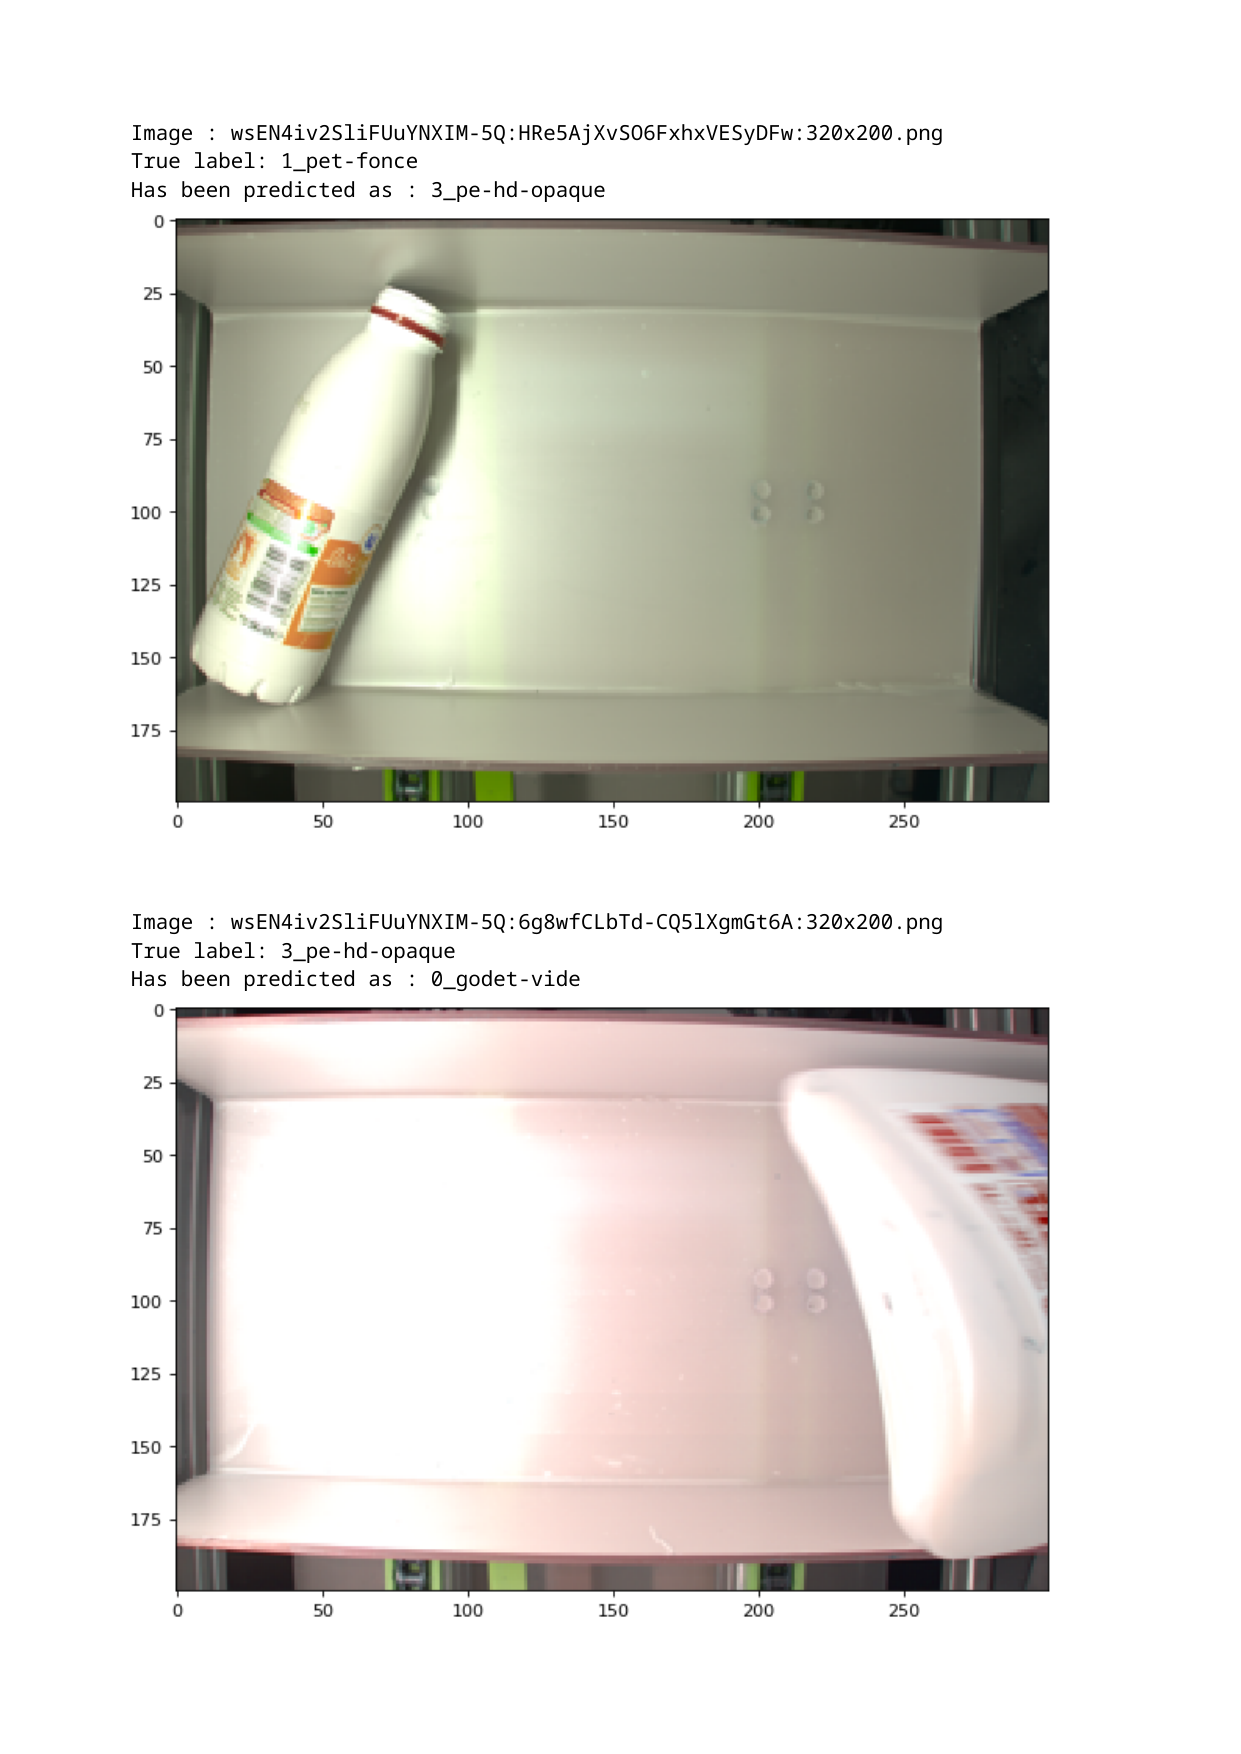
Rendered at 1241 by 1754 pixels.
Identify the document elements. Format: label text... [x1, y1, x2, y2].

picture [118, 993, 1059, 1631]
text Image : wsEN4iv2SliFUuYNXIM-5Q:HRe5AjXvSO6FxhxVESyDFw:320x200.png [118, 118, 1122, 147]
text Image : wsEN4iv2SliFUuYNXIM-5Q:6g8wfCLbTd-CQ5lXgmGt6A:320x200.png [118, 907, 1122, 936]
text Has been predicted as : 0_godet-vide [118, 964, 1122, 993]
text Has been predicted as : 3_pe-hd-opaque [118, 175, 1122, 204]
picture [118, 203, 1059, 842]
text True label: 3_pe-hd-opaque [118, 936, 1122, 964]
text True label: 1_pet-fonce [118, 147, 1122, 175]
